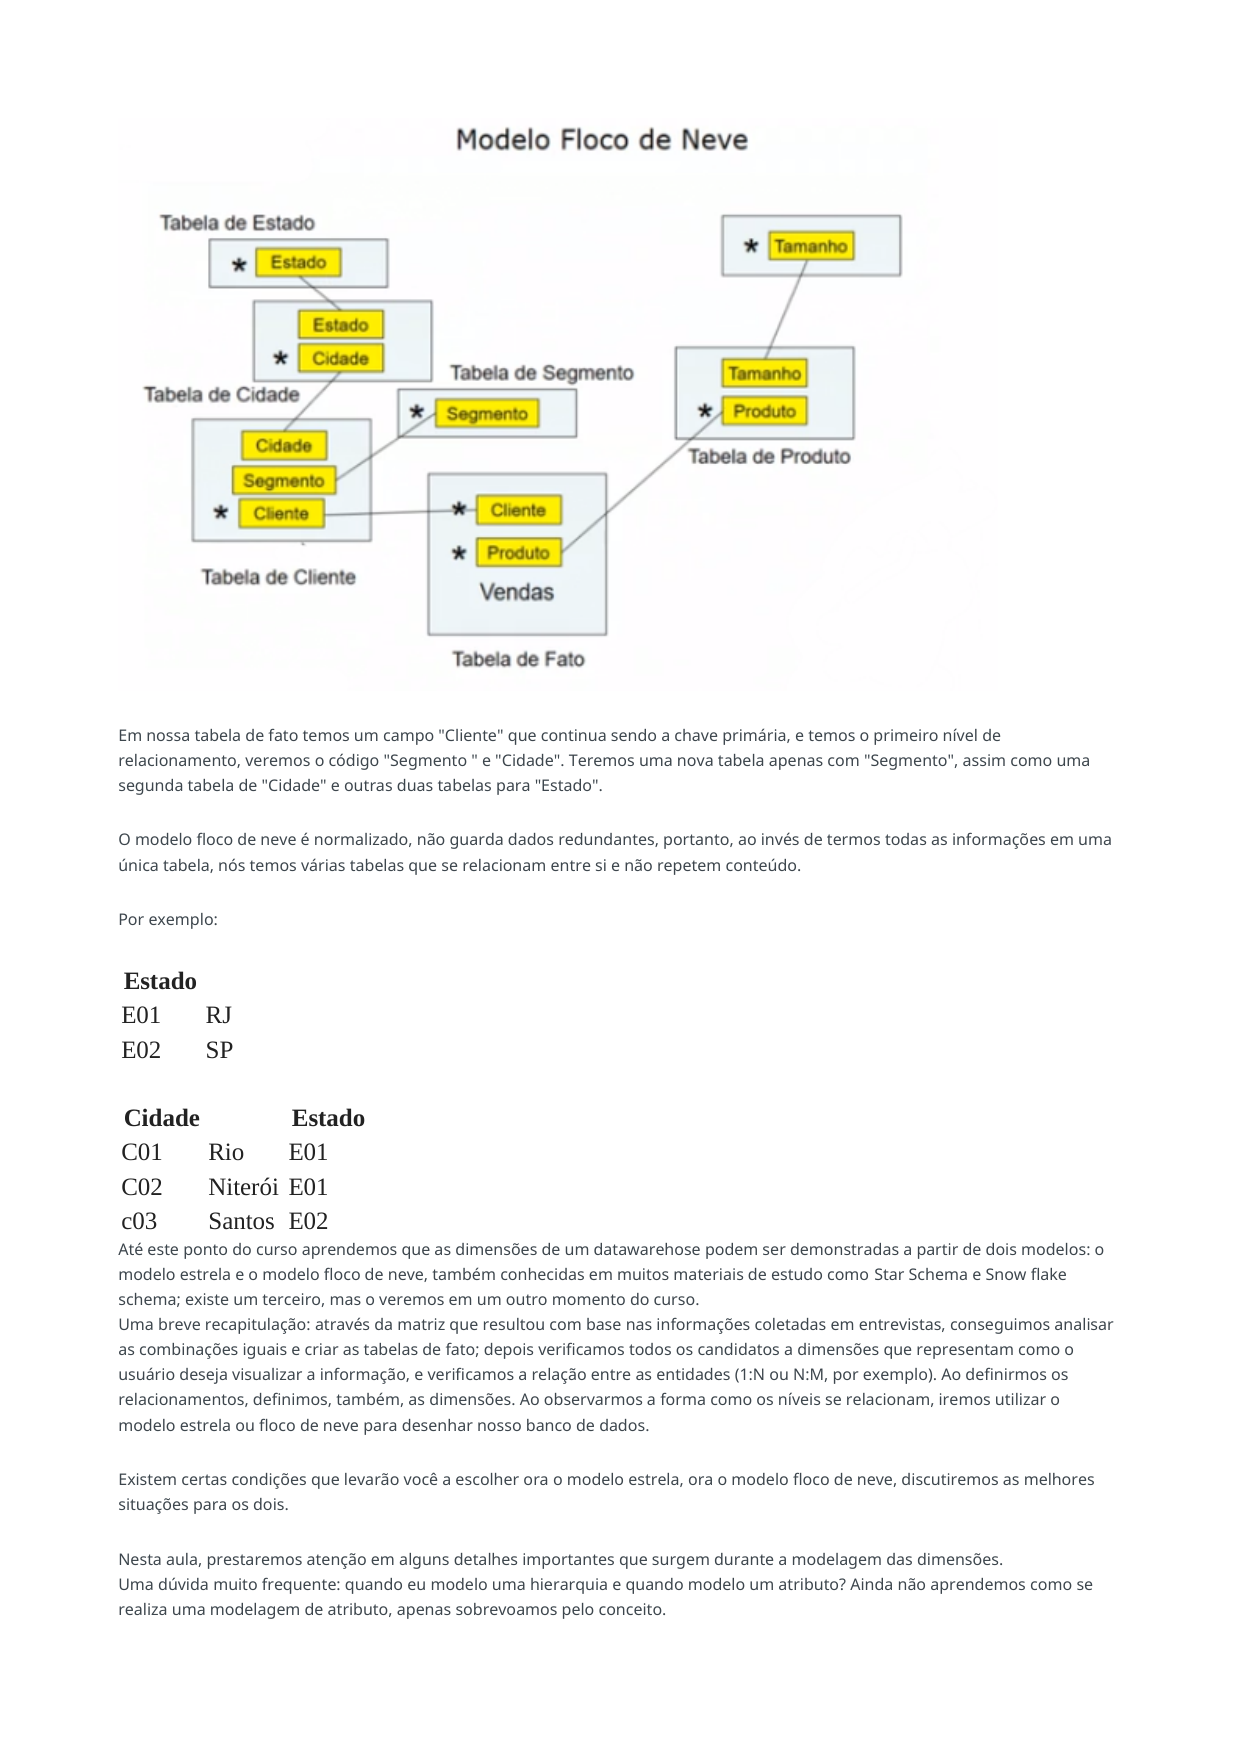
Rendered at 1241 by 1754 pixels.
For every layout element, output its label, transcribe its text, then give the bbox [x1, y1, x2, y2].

table_cell E02 [285, 1204, 372, 1238]
table_cell E01 [118, 998, 202, 1032]
table_header [205, 1100, 285, 1134]
text O modelo floco de neve é normalizado, não guarda dados redundantes, portanto, ao invés de termos todas as informações em uma única tabela, nós temos várias tabelas que se relacionam entre si e não repetem conteúdo. [118, 829, 1122, 876]
table_cell E01 [285, 1169, 372, 1203]
text Uma dúvida muito frequente: quando eu modelo uma hierarquia e quando modelo um atributo? Ainda não aprendemos como se realiza uma modelagem de atributo, apenas sobrevoamos pelo conceito. [118, 1573, 1122, 1620]
text Por exemplo: [118, 908, 1122, 930]
text Nesta aula, prestaremos atenção em alguns detalhes importantes que surgem durante a modelagem das dimensões. [118, 1548, 1122, 1570]
table_cell RJ [203, 998, 243, 1032]
text Uma breve recapitulação: através da matriz que resultou com base nas informações coletadas em entrevistas, conseguimos analisar as combinações iguais e criar as tabelas de fato; depois verificamos todos os candidatos a dimensões que representam como o usuário deseja visualizar a informação, e verificamos a relação entre as entidades (1:N ou N:M, por exemplo). Ao definirmos os relacionamentos, definimos, também, as dimensões. Ao observarmos a forma como os níveis se relacionam, iremos utilizar o modelo estrela ou floco de neve para desenhar nosso banco de dados. [118, 1313, 1122, 1436]
table_cell E01 [285, 1134, 372, 1169]
table_header Estado [118, 963, 202, 997]
text Até este ponto do curso aprendemos que as dimensões de um datawarehose podem ser demonstradas a partir de dois modelos: o modelo estrela e o modelo floco de neve, também conhecidas em muitos materiais de estudo como Star Schema e Snow flake schema; existe um terceiro, mas o veremos em um outro momento do curso. [118, 1238, 1122, 1310]
table_header Estado [285, 1100, 372, 1134]
table_cell C01 [118, 1134, 205, 1169]
table_cell E02 [118, 1032, 202, 1067]
table_cell Niterói [205, 1169, 285, 1203]
table_header [203, 963, 243, 997]
table_cell c03 [118, 1204, 205, 1238]
table_header Cidade [118, 1100, 205, 1134]
table_cell Rio [205, 1134, 285, 1169]
text Existem certas condições que levarão você a escolher ora o modelo estrela, ora o modelo floco de neve, discutiremos as melhores situações para os dois. [118, 1468, 1122, 1515]
table_cell C02 [118, 1169, 205, 1203]
table_cell Santos [205, 1204, 285, 1238]
table_cell SP [203, 1032, 243, 1067]
picture [118, 118, 998, 691]
text Em nossa tabela de fato temos um campo "Cliente" que continua sendo a chave primária, e temos o primeiro nível de relacionamento, veremos o código "Segmento " e "Cidade". Teremos uma nova tabela apenas com "Segmento", assim como uma segunda tabela de "Cidade" e outras duas tabelas para "Estado". [118, 724, 1122, 796]
